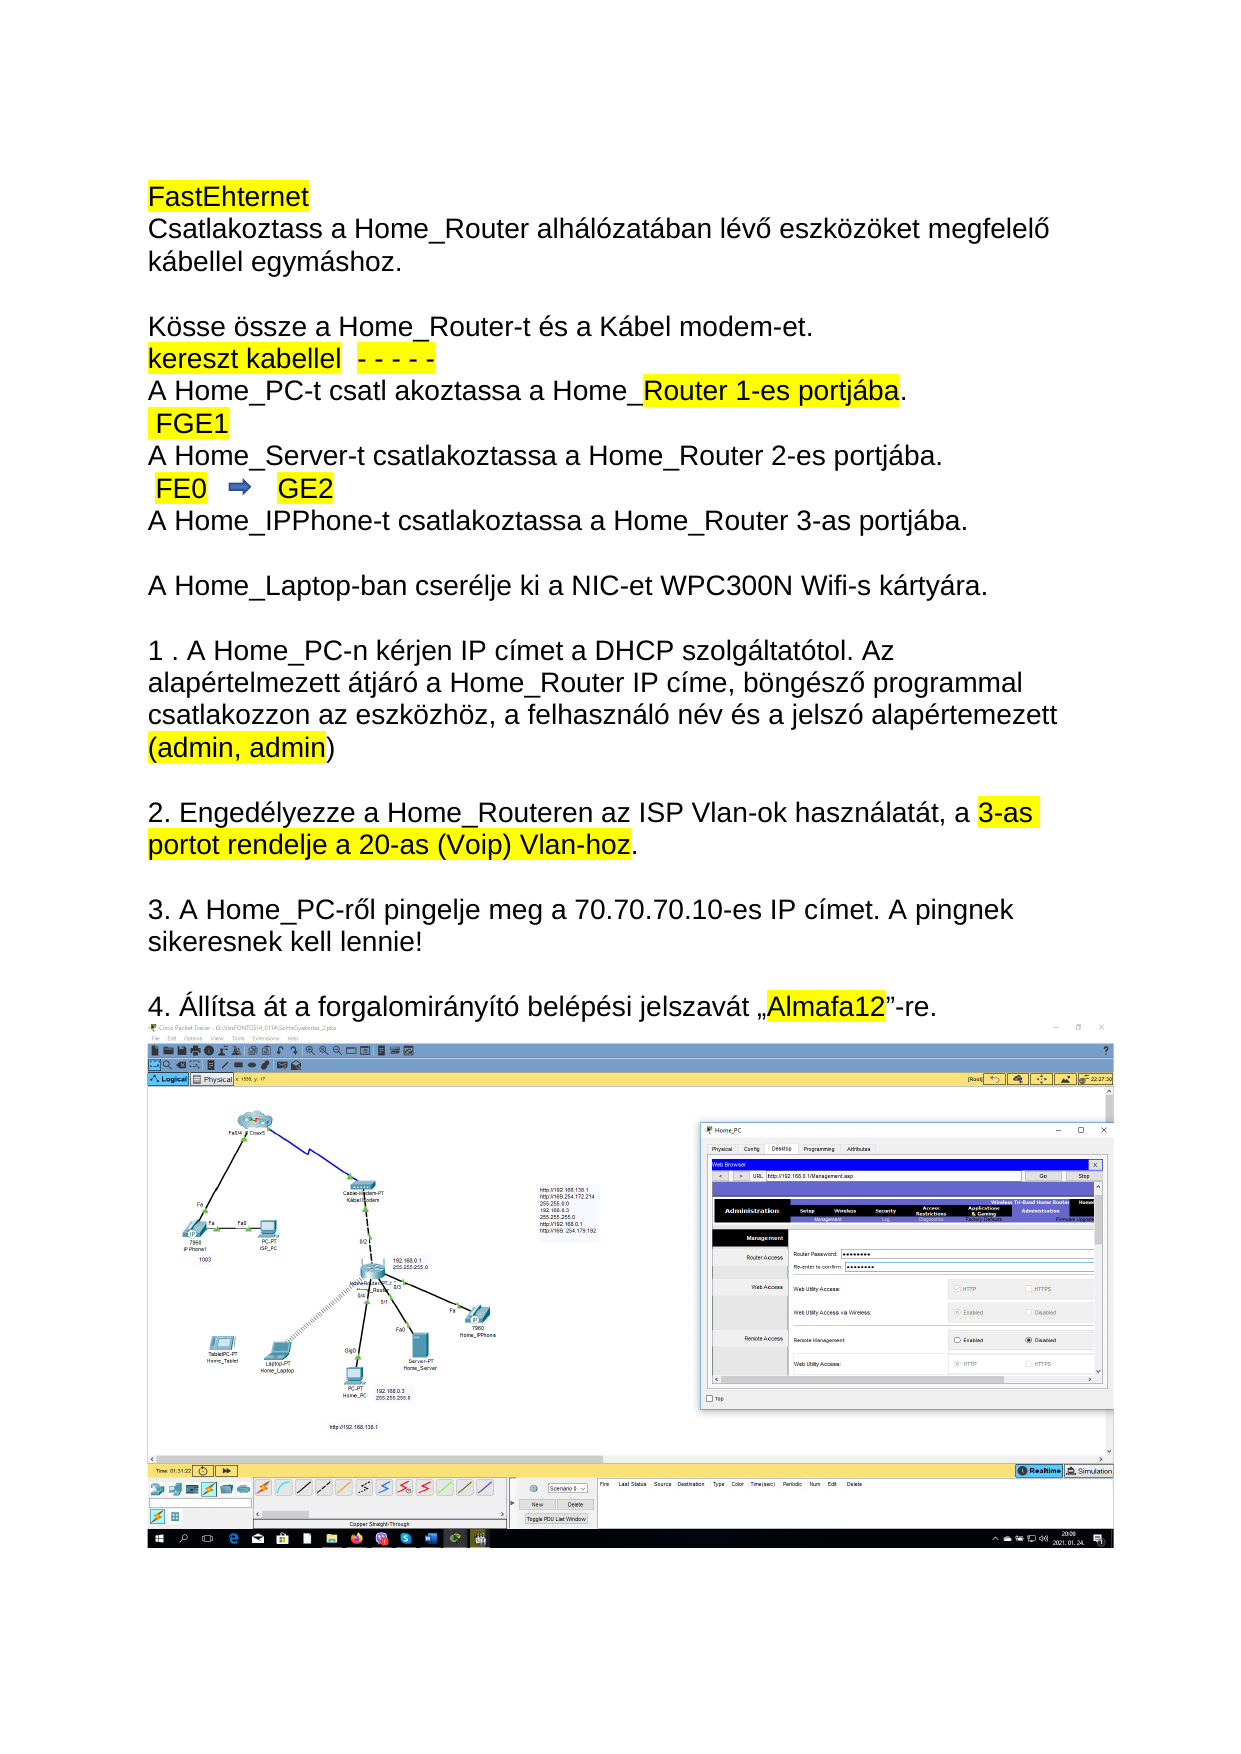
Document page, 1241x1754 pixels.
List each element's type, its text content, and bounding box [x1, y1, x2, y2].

text 3. A Home_PC-ről pingelje meg a 70.70.70.10-es IP címet. A pingnek sikeresnek kell lennie! [148, 893, 1093, 957]
text FGE1 [148, 407, 1093, 439]
text 1 . A Home_PC-n kérjen IP címet a DHCP szolgáltatótol. Az alapértelmezett átjáró a Home_Router IP címe, böngésző programmal csatlakozzon az eszközhöz, a felhasználó név és a jelszó alapértemezett (admin, admin) [148, 633, 1093, 763]
text Csatlakoztass a Home_Router alhálózatában lévő eszközöket megfelelő kábellel egymáshoz. [148, 212, 1093, 277]
text A Home_PC-t csatl akoztassa a Home_Router 1-es portjába. [148, 374, 1093, 407]
text 4. Állítsa át a forgalomirányító belépési jelszavát „Almafa12”-re. [148, 990, 1093, 1022]
text FE0 GE2 [148, 472, 1093, 504]
text A Home_IPPhone-t csatlakoztassa a Home_Router 3-as portjába. [148, 504, 1093, 536]
text kereszt kabellel - - - - - [148, 342, 1093, 374]
text Kösse össze a Home_Router-t és a Kábel modem-et. [148, 309, 1093, 342]
text A Home_Server-t csatlakoztassa a Home_Router 2-es portjába. [148, 439, 1093, 472]
text A Home_Laptop-ban cserélje ki a NIC-et WPC300N Wifi-s kártyára. [148, 569, 1093, 601]
text FastEhternet [148, 180, 1093, 212]
text 2. Engedélyezze a Home_Routeren az ISP Vlan-ok használatát, a 3-as portot rendelje a 20-as (Voip) Vlan-hoz. [148, 796, 1093, 860]
